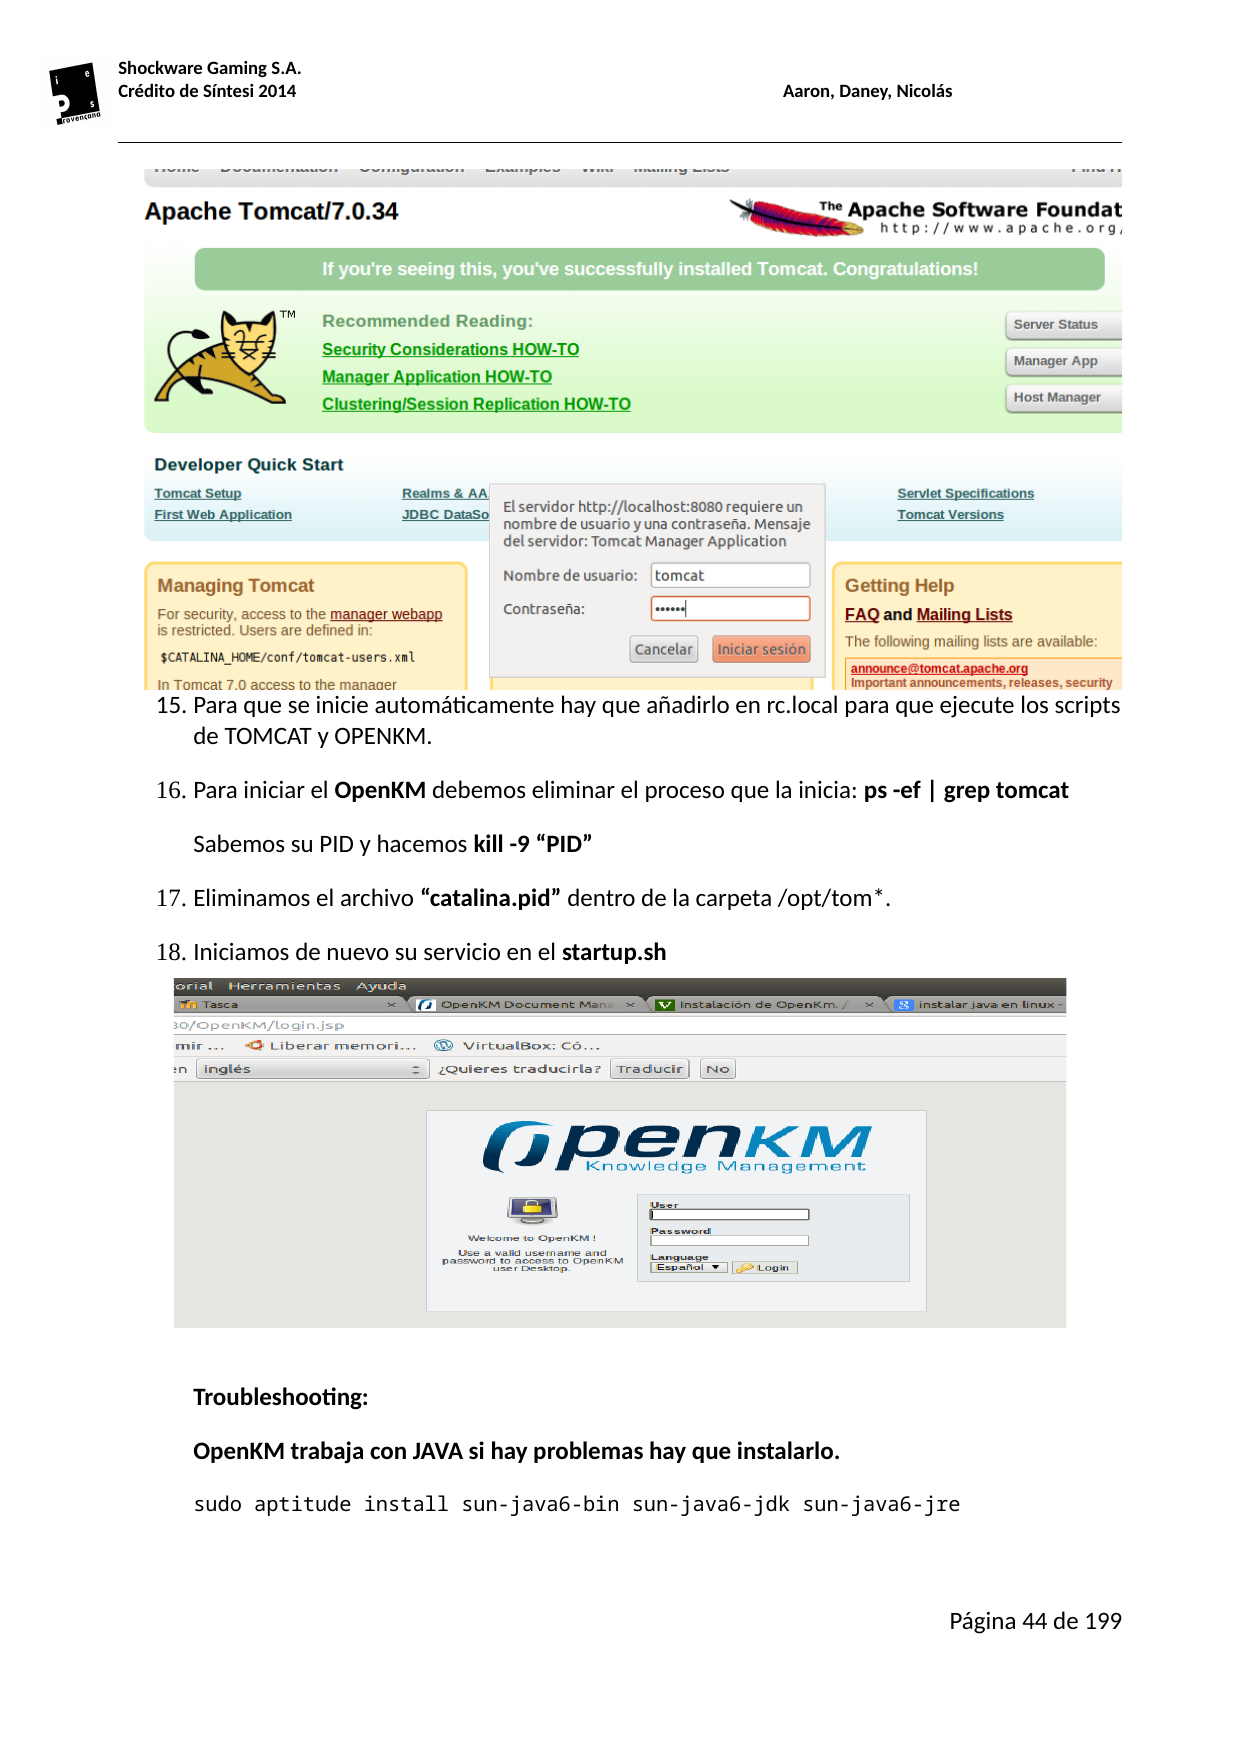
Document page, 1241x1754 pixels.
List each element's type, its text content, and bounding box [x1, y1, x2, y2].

picture [118, 169, 1123, 690]
list sudo aptitude install sun-java6-bin sun-java6-jdk sun-java6-jre [156, 1489, 1122, 1517]
list Para iniciar el OpenKM debemos eliminar el proceso que la inicia: ps -ef | grep tomcat [156, 774, 1122, 804]
list Iniciamos de nuevo su servicio en el startup.sh [156, 936, 1122, 967]
picture [173, 978, 1067, 1328]
list OpenKM trabaja con JAVA si hay problemas hay que instalarlo. [156, 1435, 1122, 1466]
list Sabemos su PID y hacemos kill -9 “PID” [156, 828, 1122, 859]
list Troubleshooting: [156, 1381, 1122, 1412]
picture [43, 56, 110, 130]
list Para que se inicie automáticamente hay que añadirlo en rc.local para que ejecute los scripts de TOMCAT y OPENKM. [156, 690, 1122, 751]
list Eliminamos el archivo “catalina.pid” dentro de la carpeta /opt/tom*. [156, 882, 1122, 913]
